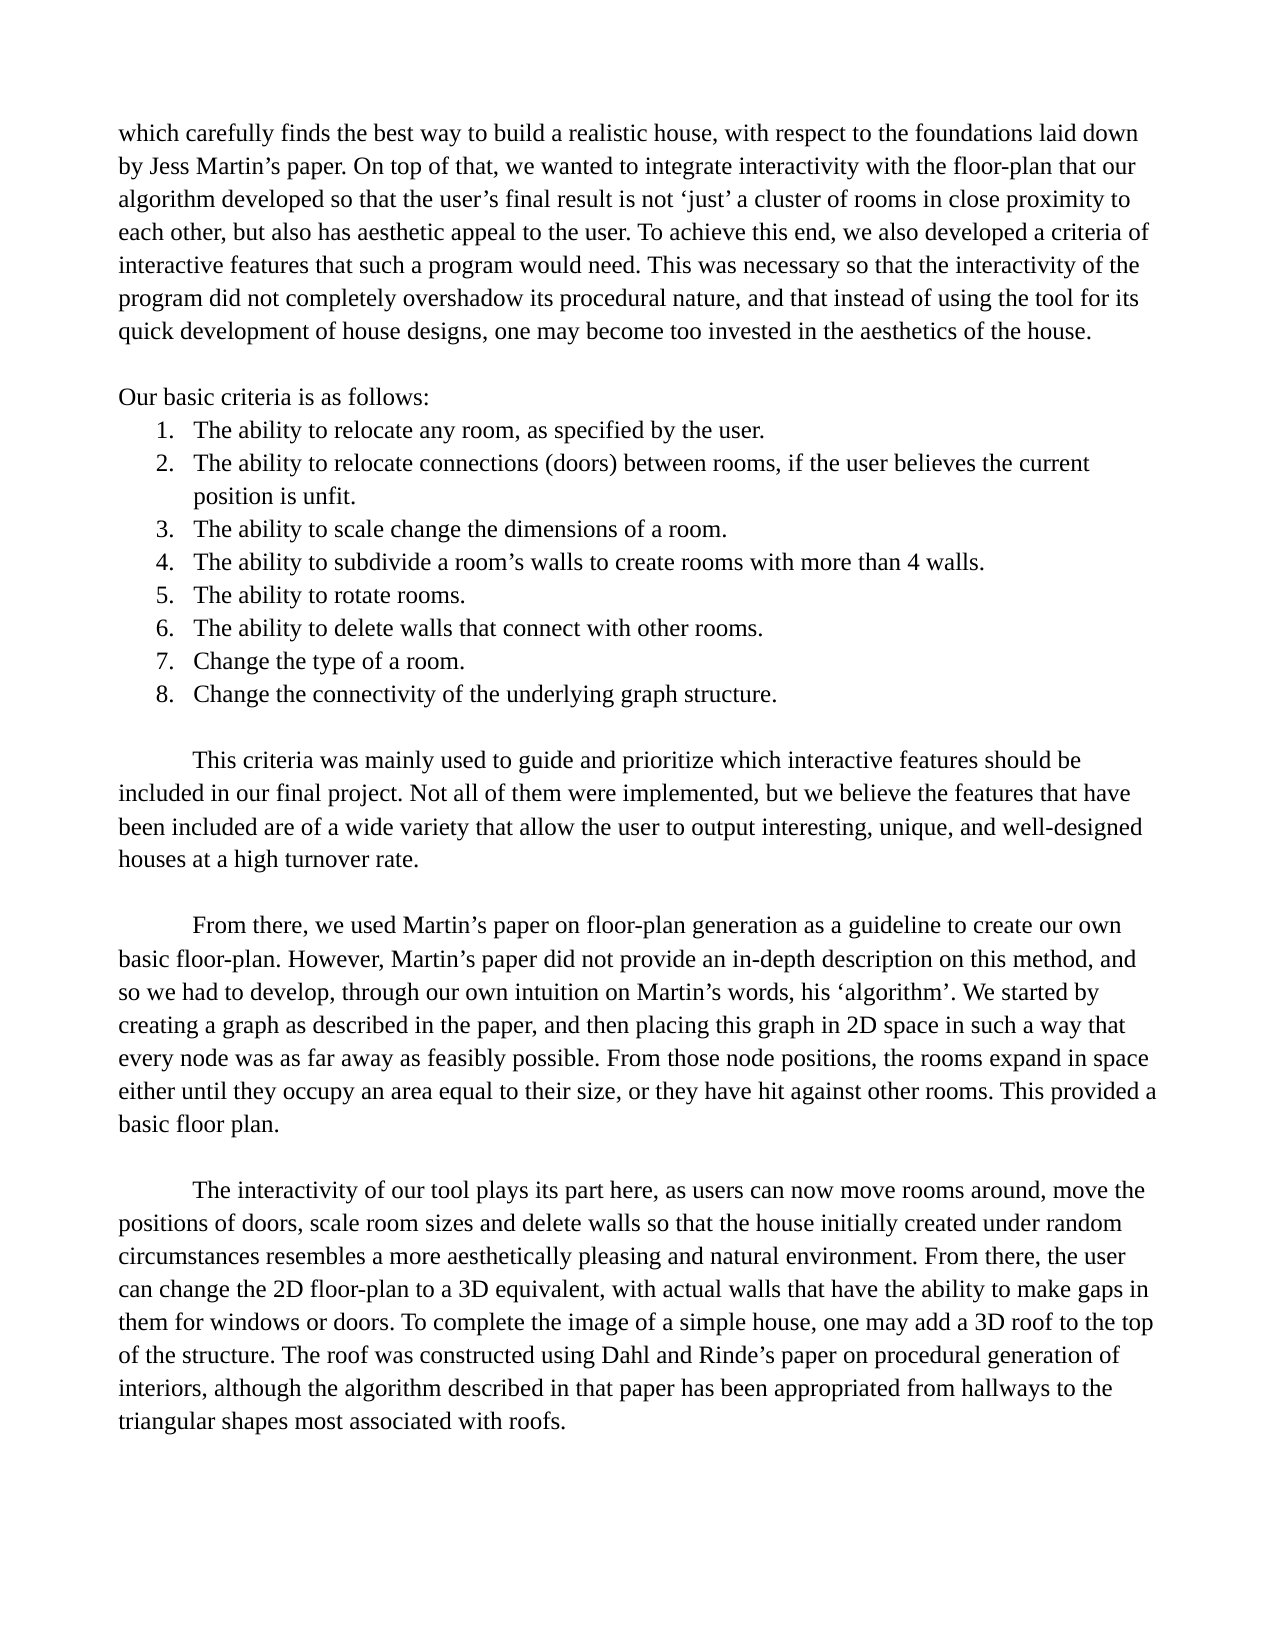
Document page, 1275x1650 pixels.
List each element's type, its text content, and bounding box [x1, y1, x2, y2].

text which carefully finds the best way to build a realistic house, with respect to the foundations laid down by Jess Martin’s paper. On top of that, we wanted to integrate interactivity with the floor-plan that our algorithm developed so that the user’s final result is not ‘just’ a cluster of rooms in close proximity to each other, but also has aesthetic appeal to the user. To achieve this end, we also developed a criteria of interactive features that such a program would need. This was necessary so that the interactivity of the program did not completely overshadow its procedural nature, and that instead of using the tool for its quick development of house designs, one may become too invested in the aesthetics of the house. [118, 118, 1157, 345]
list The ability to relocate any room, as specified by the user. [156, 415, 1157, 444]
list Change the type of a room. [156, 646, 1157, 675]
list The ability to scale change the dimensions of a room. [156, 514, 1157, 543]
list Change the connectivity of the underlying graph structure. [156, 679, 1157, 708]
text The interactivity of our tool plays its part here, as users can now move rooms around, move the positions of doors, scale room sizes and delete walls so that the house initially created under random circumstances resembles a more aesthetically pleasing and natural environment. From there, the user can change the 2D floor-plan to a 3D equivalent, with actual walls that have the ability to make gaps in them for windows or doors. To complete the image of a simple house, one may add a 3D roof to the top of the structure. The roof was constructed using Dahl and Rinde’s paper on procedural generation of interiors, although the algorithm described in that paper has been appropriated from hallways to the triangular shapes most associated with roofs. [118, 1175, 1157, 1435]
list The ability to rotate rooms. [156, 580, 1157, 609]
text From there, we used Martin’s paper on floor-plan generation as a guideline to create our own basic floor-plan. However, Martin’s paper did not provide an in-depth description on this method, and so we had to develop, through our own intuition on Martin’s words, his ‘algorithm’. We started by creating a graph as described in the paper, and then placing this graph in 2D space in such a way that every node was as far away as feasibly possible. From those node positions, the rooms expand in space either until they occupy an area equal to their size, or they have hit against other rooms. This provided a basic floor plan. [118, 911, 1157, 1137]
text This criteria was mainly used to guide and prioritize which interactive features should be included in our final project. Not all of them were implemented, but we believe the features that have been included are of a wide variety that allow the user to output interesting, unique, and well-designed houses at a high turnover rate. [118, 746, 1157, 873]
list The ability to subdivide a room’s walls to create rooms with more than 4 walls. [156, 547, 1157, 576]
text Our basic criteria is as follows: [118, 382, 1157, 411]
list The ability to relocate connections (doors) between rooms, if the user believes the current position is unfit. [156, 448, 1157, 510]
list The ability to delete walls that connect with other rooms. [156, 613, 1157, 642]
